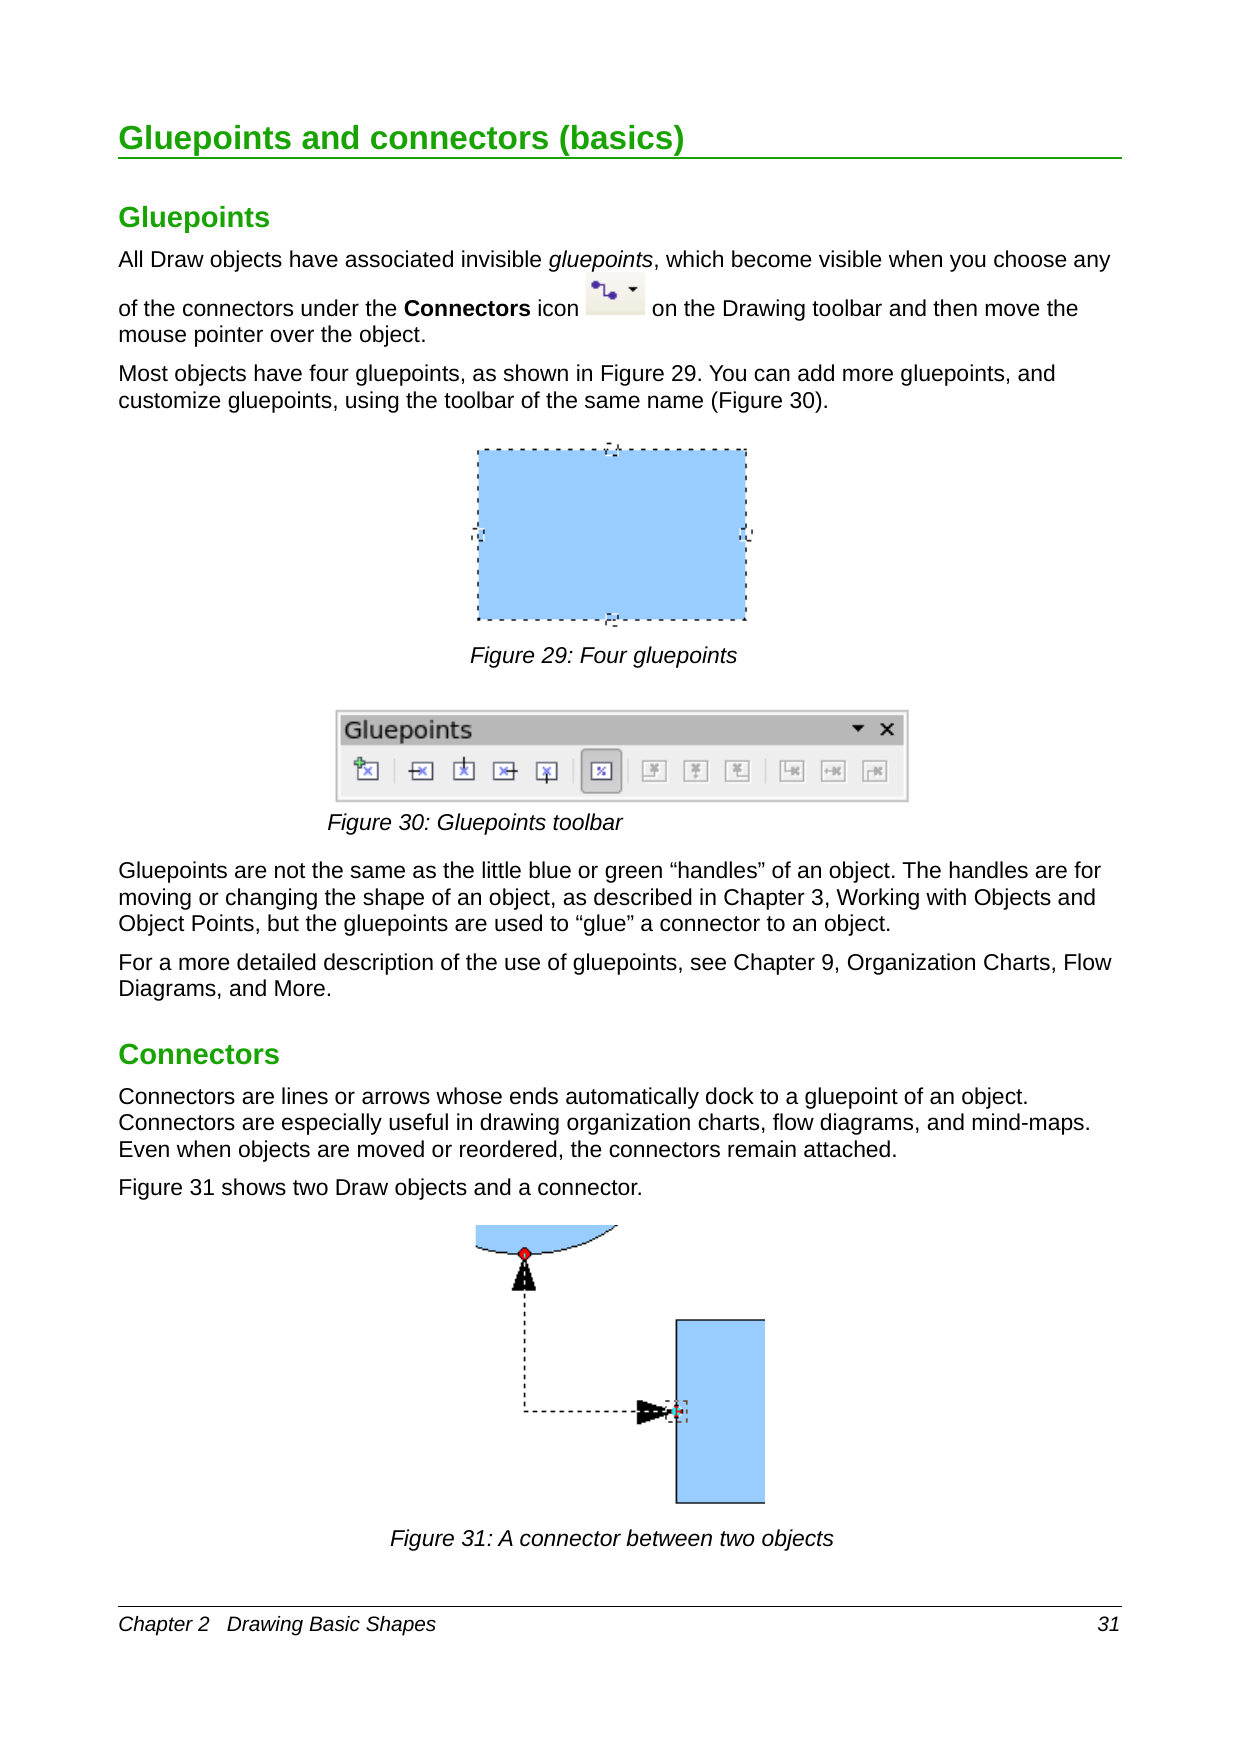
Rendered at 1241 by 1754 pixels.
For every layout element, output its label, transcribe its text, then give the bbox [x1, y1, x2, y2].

list Gluepoints are not the same as the little blue or green “handles” of an object. The handles are for moving or changing the shape of an object, as described in Chapter 3, Working with Objects and Object Points, but the gluepoints are used to “glue” a connector to an object. [118, 857, 1122, 936]
subtitle Gluepoints and connectors (basics) [118, 118, 1122, 157]
picture [475, 1225, 765, 1519]
picture [327, 702, 914, 809]
list Figure 30: Gluepoints toolbar [327, 809, 913, 835]
picture [585, 272, 646, 315]
text Figure 31: A connector between two objects [390, 1524, 851, 1551]
picture [470, 437, 755, 636]
subtitle Connectors [118, 1037, 1122, 1070]
subtitle Gluepoints [118, 201, 1122, 234]
text All Draw objects have associated invisible gluepoints, which become visible when you choose any of the connectors under the Connectors icon on the Drawing toolbar and then move the mouse pointer over the object. [118, 246, 1122, 348]
text Figure 31 shows two Draw objects and a connector. [118, 1174, 1122, 1201]
list For a more detailed description of the use of gluepoints, see Chapter 9, Organization Charts, Flow Diagrams, and More. [118, 949, 1122, 1001]
text Figure 29: Four gluepoints [470, 642, 770, 668]
text Most objects have four gluepoints, as shown in Figure 29. You can add more gluepoints, and customize gluepoints, using the toolbar of the same name (Figure 30). [118, 360, 1122, 413]
text Connectors are lines or arrows whose ends automatically dock to a gluepoint of an object. Connectors are especially useful in drawing organization charts, flow diagrams, and mind-maps. Even when objects are moved or reordered, the connectors remain attached. [118, 1083, 1122, 1162]
